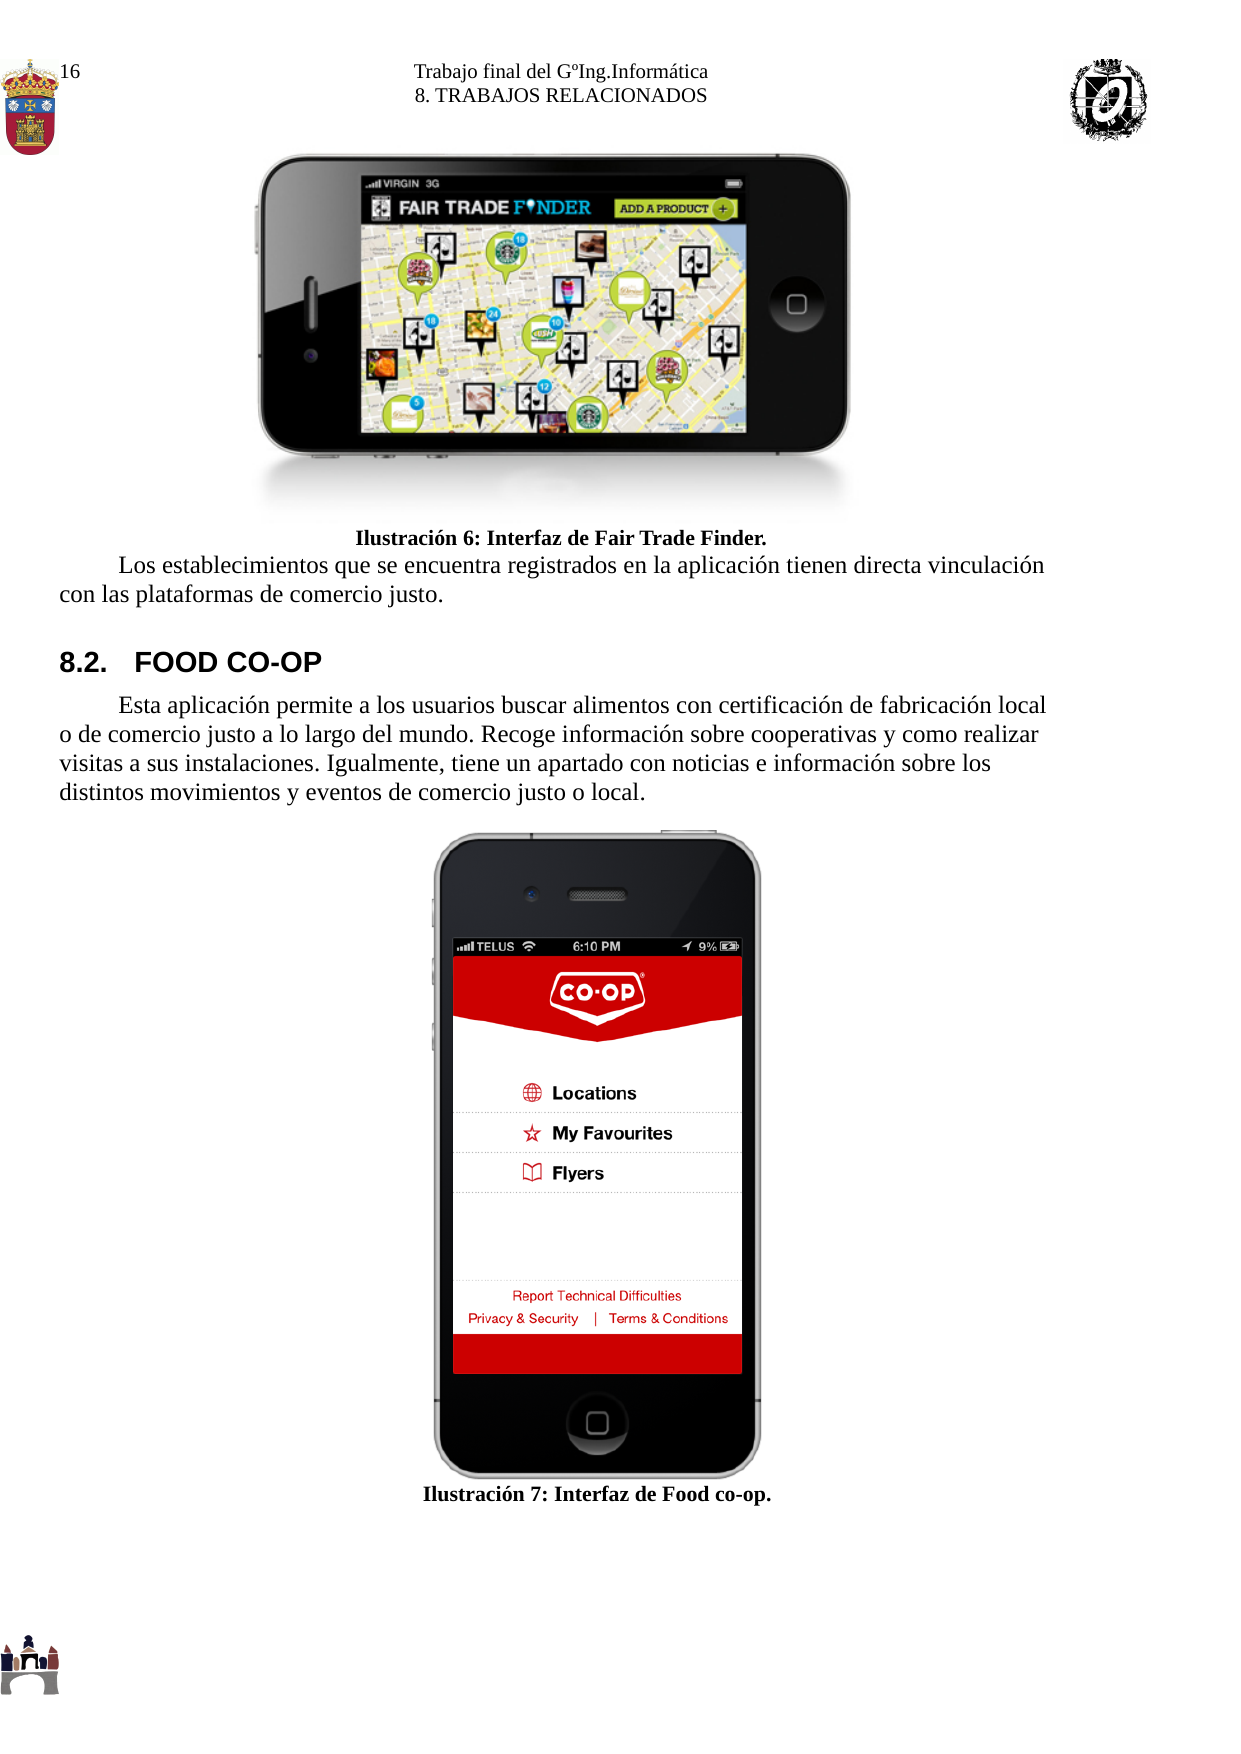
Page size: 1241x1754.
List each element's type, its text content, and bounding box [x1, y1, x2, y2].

picture [1063, 59, 1152, 144]
picture [243, 136, 879, 526]
text Los establecimientos que se encuentra registrados en la aplicación tienen directa vinculación con las plataformas de comercio justo. [59, 137, 1063, 608]
text Ilustración 7: Interfaz de Food co-op. [380, 831, 814, 1506]
subtitle FOOD CO-OP [59, 645, 1063, 679]
picture [0, 59, 59, 155]
picture [0, 1634, 59, 1695]
text Ilustración 6: Interfaz de Fair Trade Finder. [243, 526, 879, 551]
picture [431, 830, 763, 1481]
text Esta aplicación permite a los usuarios buscar alimentos con certificación de fabricación local o de comercio justo a lo largo del mundo. Recoge información sobre cooperativas y como realizar visitas a sus instalaciones. Igualmente, tiene un apartado con noticias e información sobre los distintos movimientos y eventos de comercio justo o local. [59, 691, 1063, 806]
